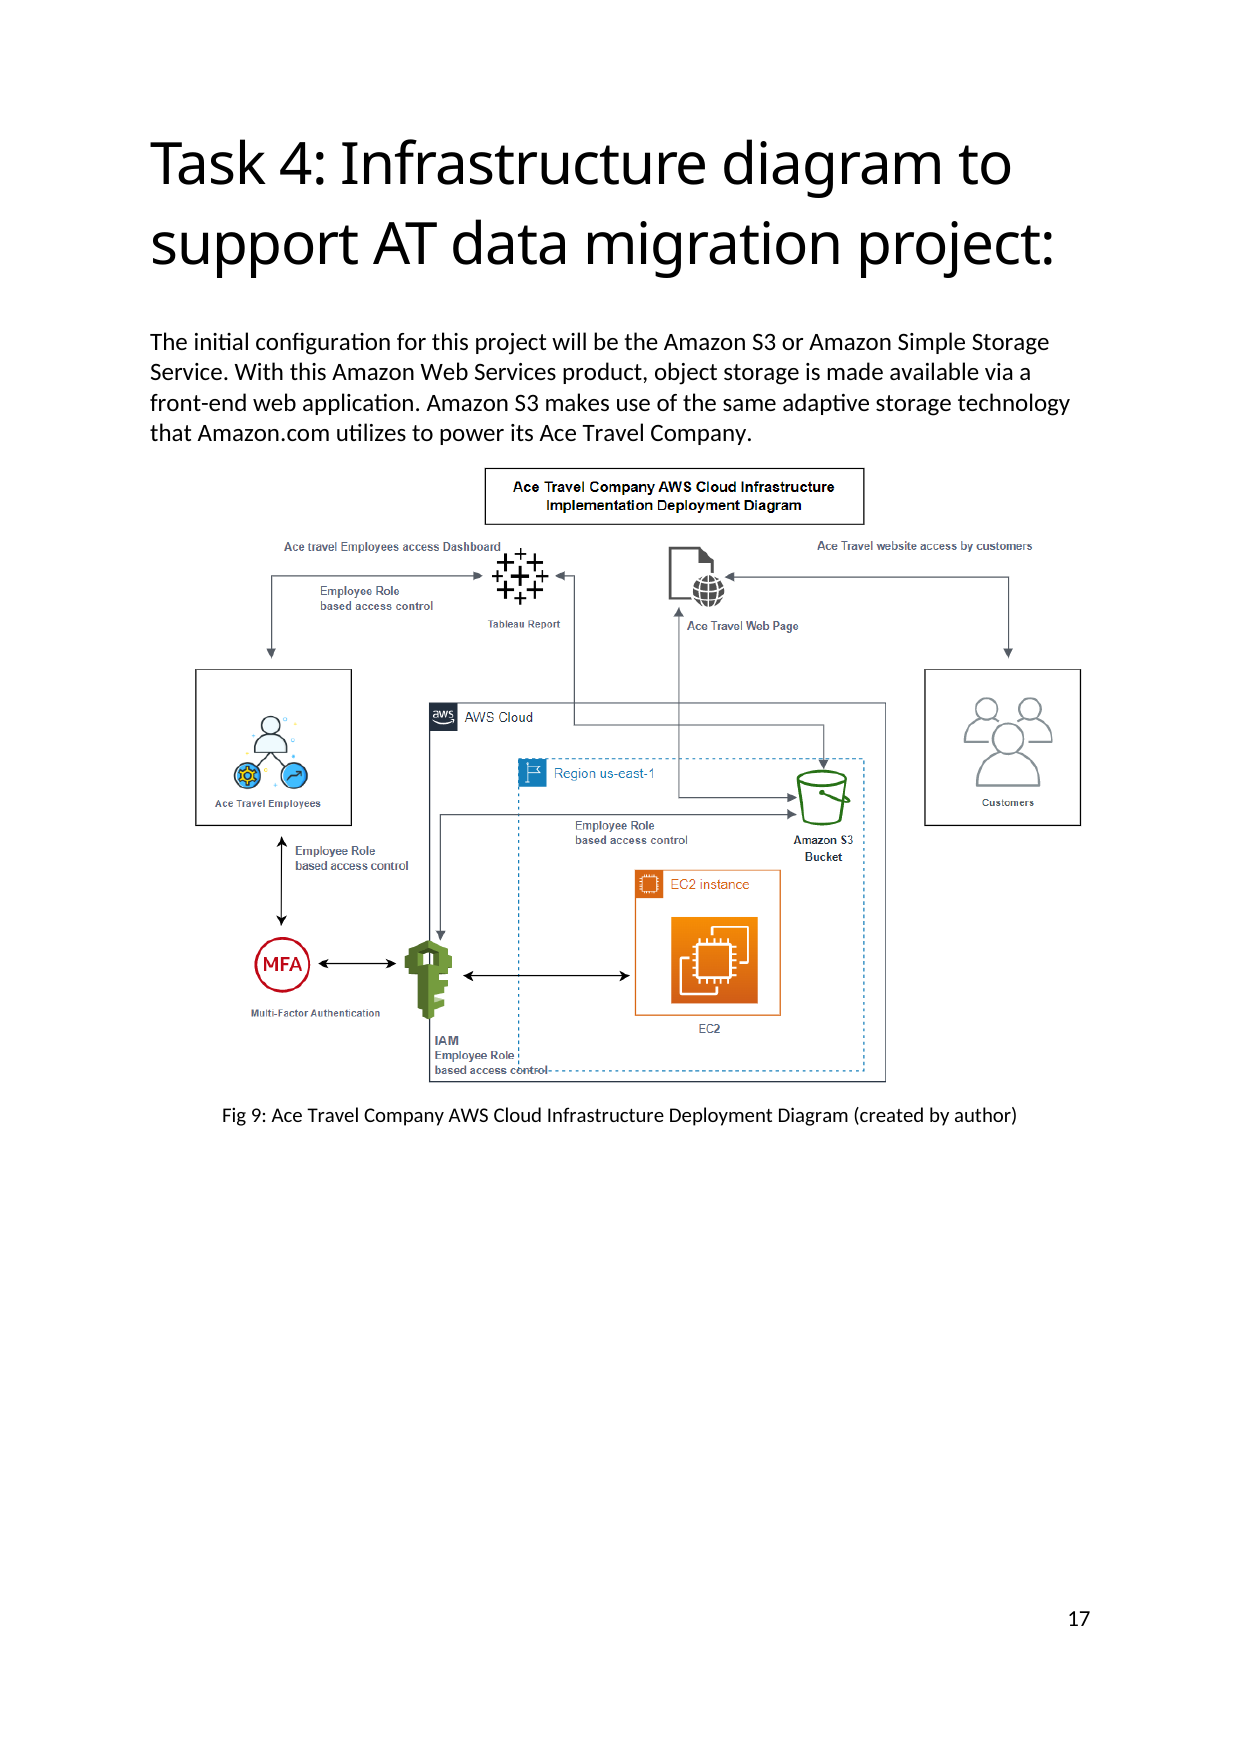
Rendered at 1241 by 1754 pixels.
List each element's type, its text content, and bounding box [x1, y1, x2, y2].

text The initial configuration for this project will be the Amazon S3 or Amazon Simple Storage Service. With this Amazon Web Services product, object storage is made available via a front-end web application. Amazon S3 makes use of the same adaptive storage technology that Amazon.com utilizes to power its Ace Travel Company. [150, 326, 1090, 447]
title Task 4: Infrastructure diagram to support AT data migration project: [150, 122, 1090, 281]
text Fig 9: Ace Travel Company AWS Cloud Infrastructure Deployment Diagram (created by author) [150, 1103, 1090, 1128]
